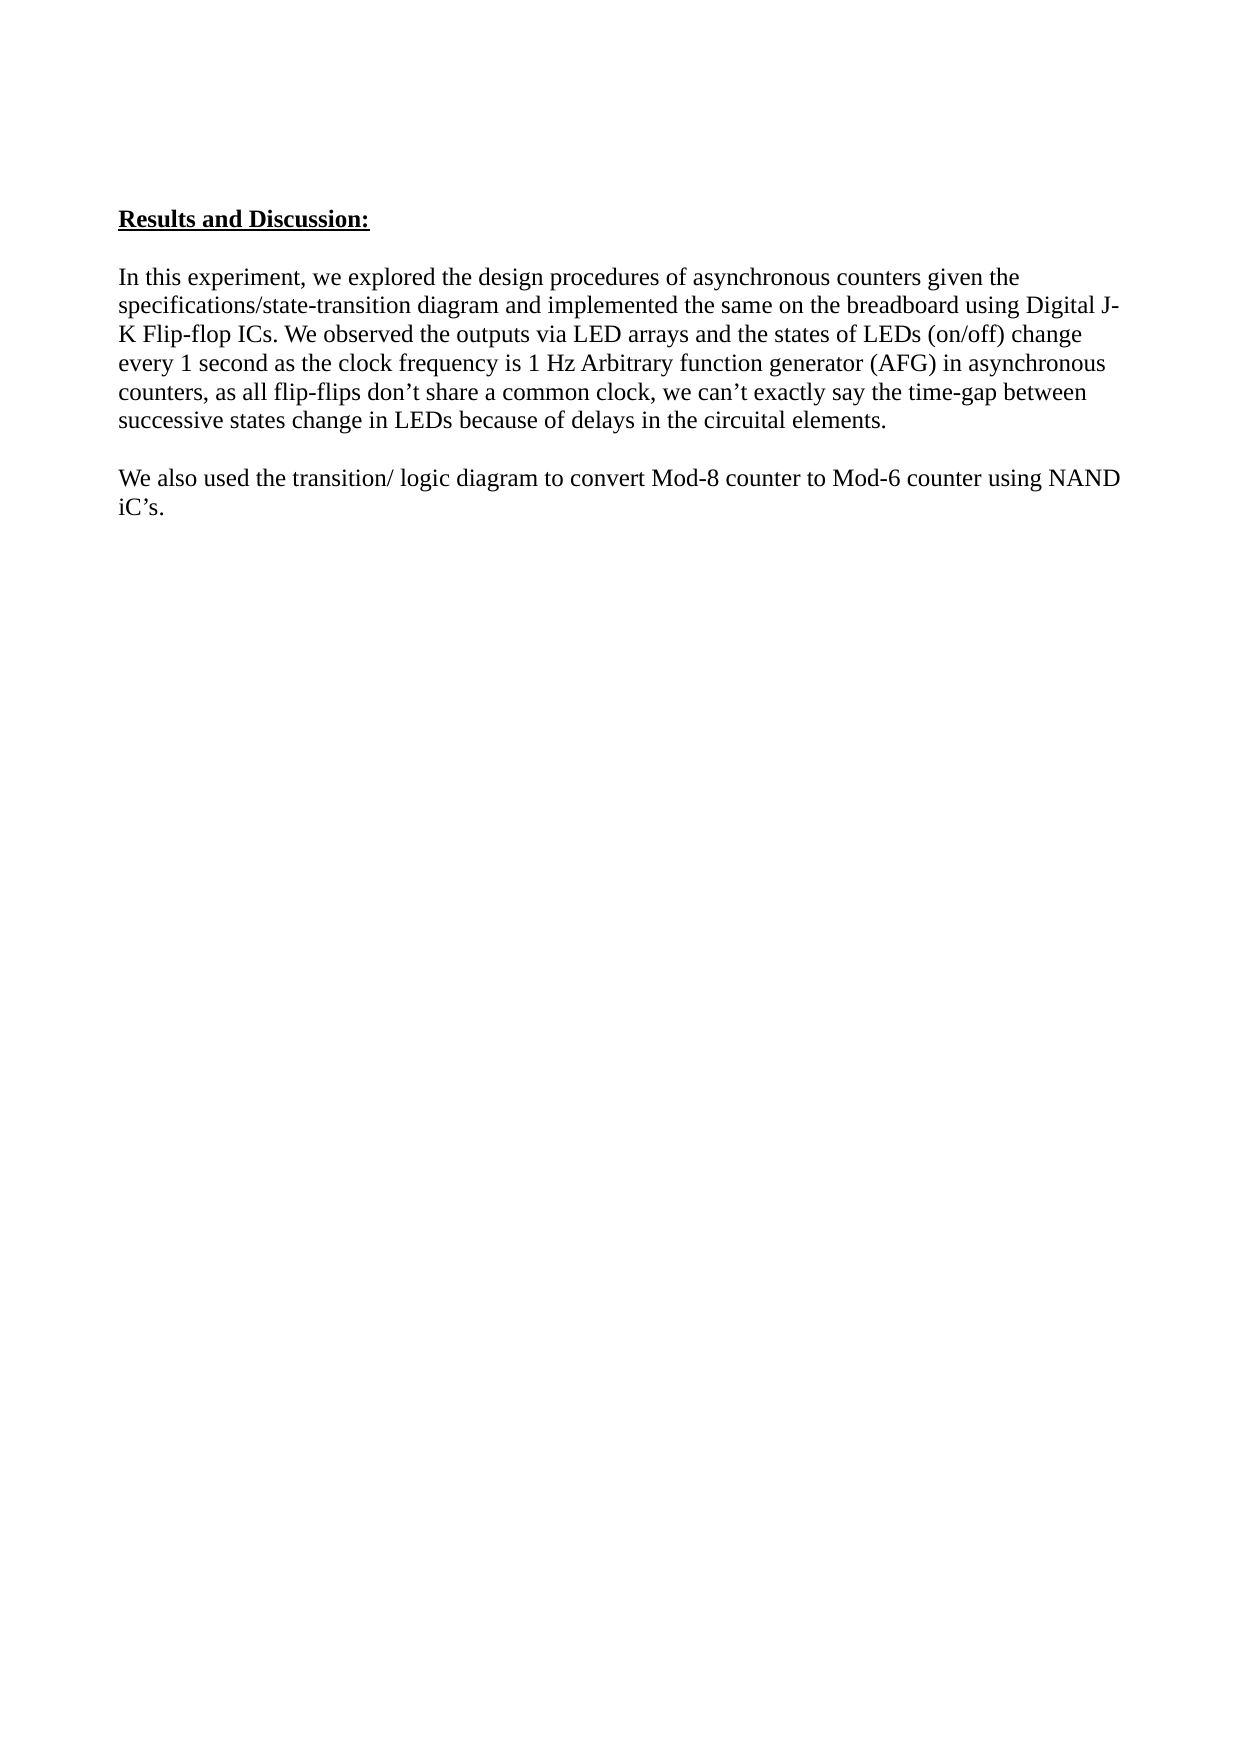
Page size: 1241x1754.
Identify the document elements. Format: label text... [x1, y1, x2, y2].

text In this experiment, we explored the design procedures of asynchronous counters given the specifications/state-transition diagram and implemented the same on the breadboard using Digital J-K Flip-flop ICs. We observed the outputs via LED arrays and the states of LEDs (on/off) change every 1 second as the clock frequency is 1 Hz Arbitrary function generator (AFG) in asynchronous counters, as all flip-flips don’t share a common clock, we can’t exactly say the time-gap between successive states change in LEDs because of delays in the circuital elements. [118, 262, 1122, 434]
text We also used the transition/ logic diagram to convert Mod-8 counter to Mod-6 counter using NAND iC’s. [118, 463, 1122, 521]
text Results and Discussion: [118, 204, 1122, 233]
